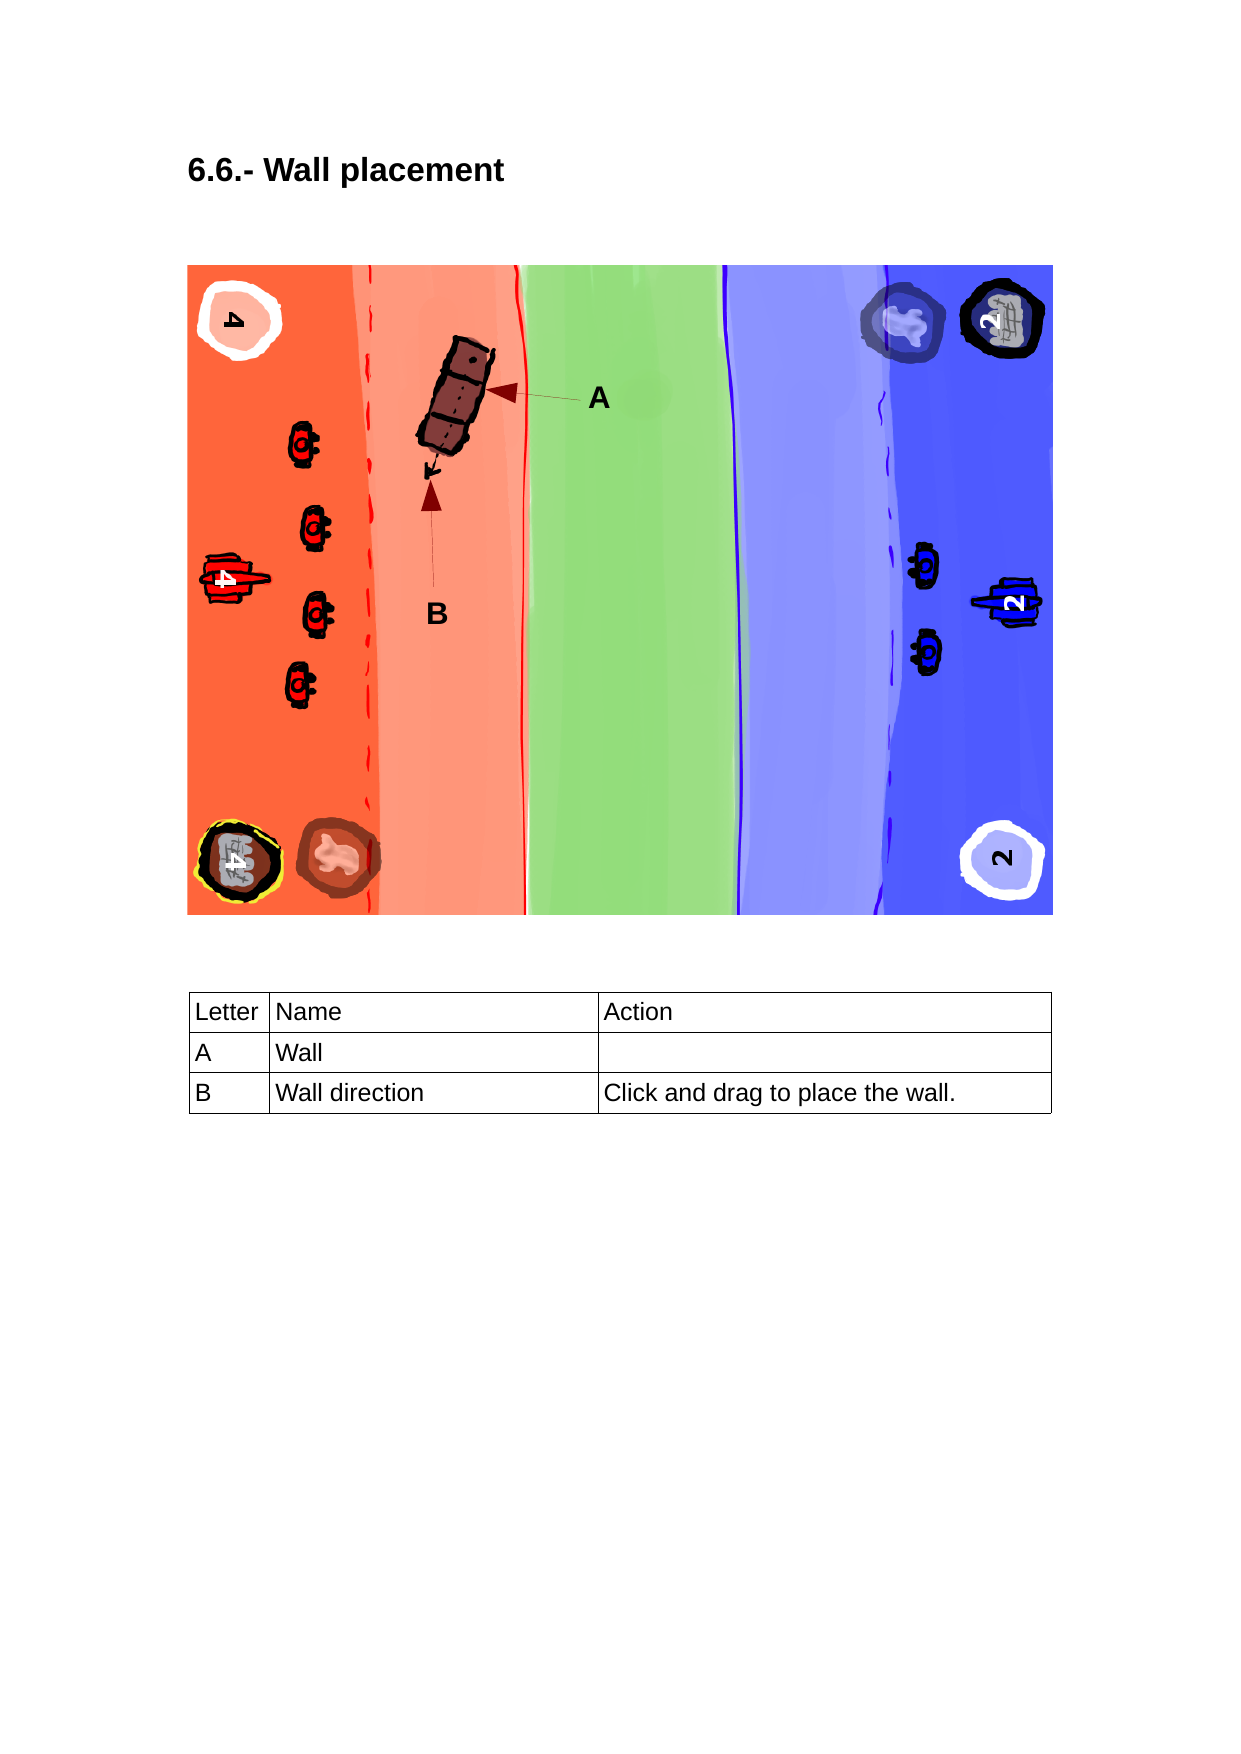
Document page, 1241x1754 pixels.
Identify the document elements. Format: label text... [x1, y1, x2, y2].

table_cell Wall direction [270, 1073, 598, 1112]
table_header Action [599, 993, 1051, 1032]
picture [187, 265, 1053, 915]
text 6.6.- Wall placement [187, 150, 1053, 188]
table_cell Click and drag to place the wall. [599, 1073, 1051, 1112]
table_header Letter [190, 993, 269, 1032]
table_header Name [270, 993, 598, 1032]
table_cell A [190, 1033, 269, 1072]
table_cell B [190, 1073, 269, 1112]
table_cell Wall [270, 1033, 598, 1072]
table_cell [599, 1033, 1051, 1072]
